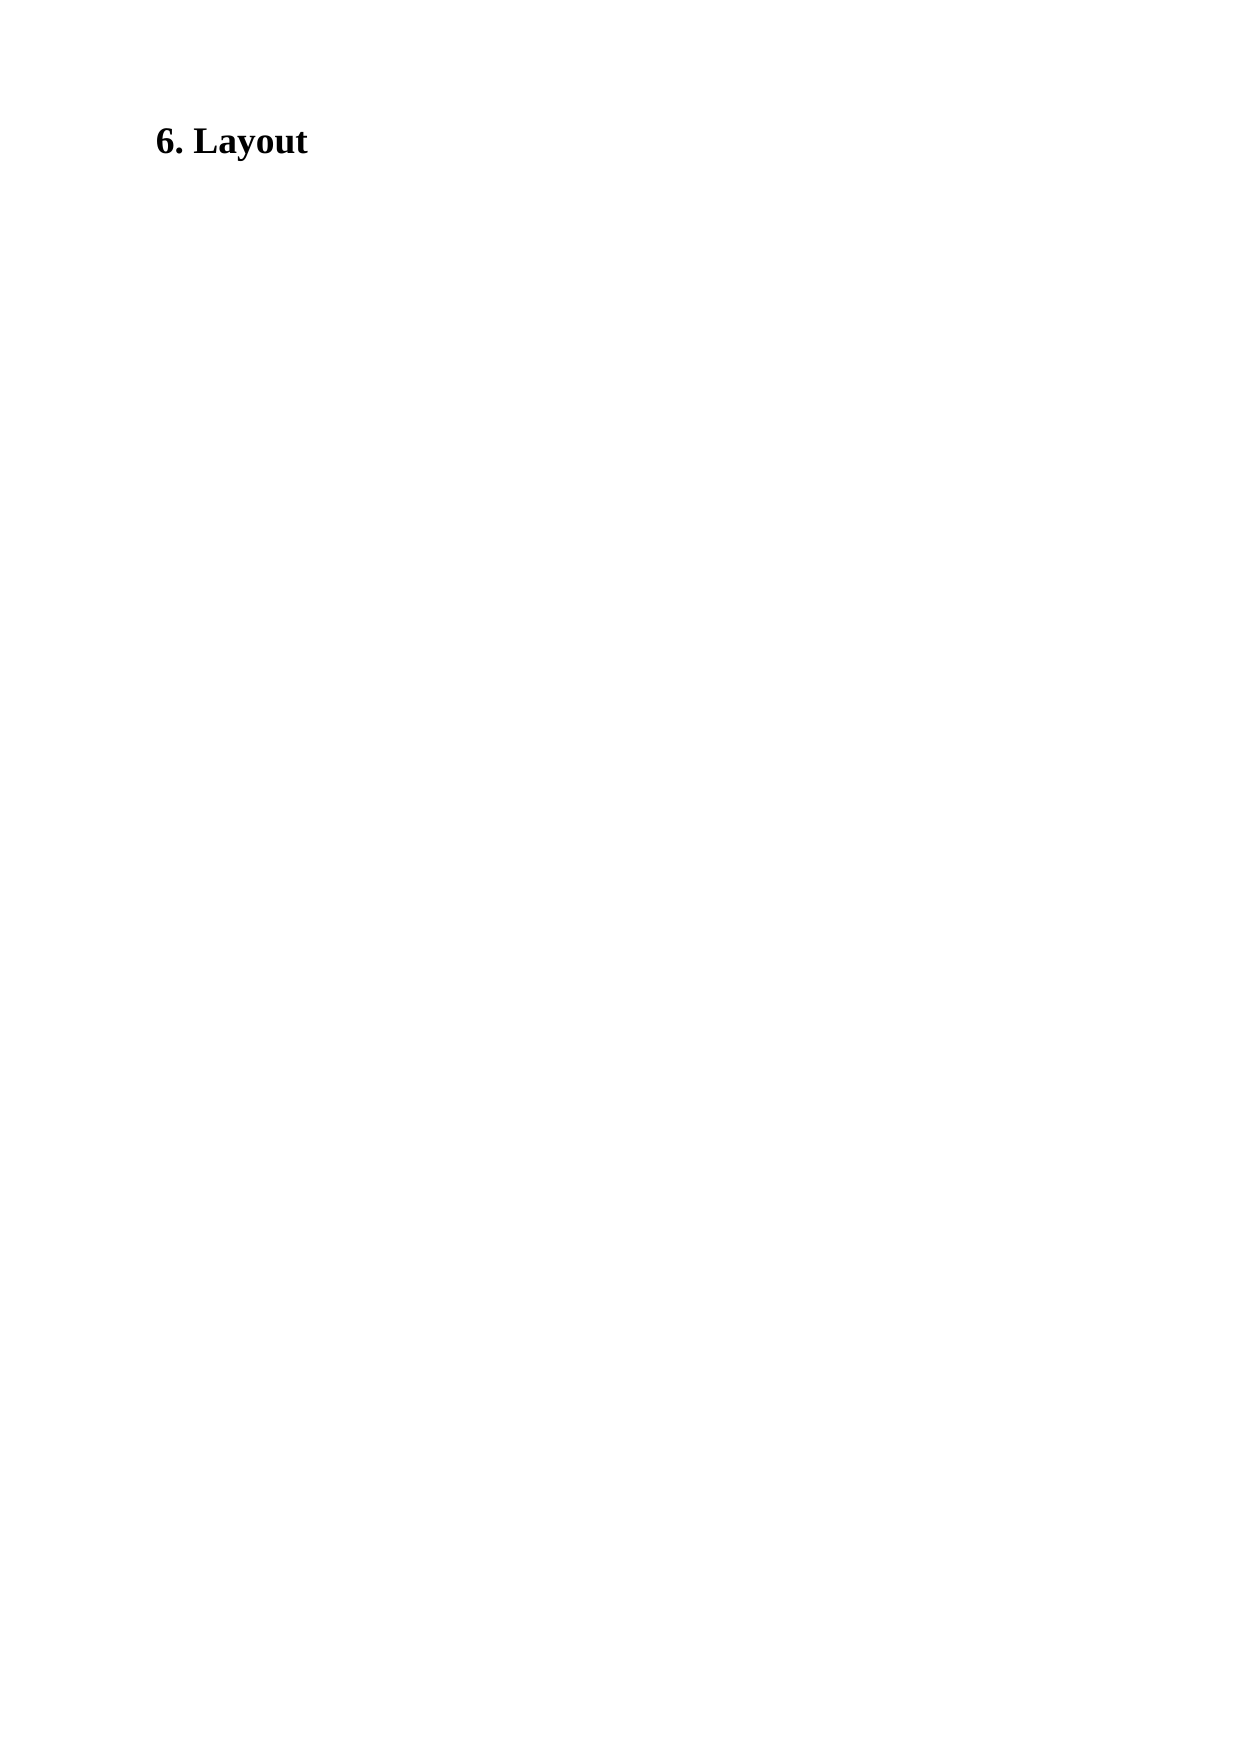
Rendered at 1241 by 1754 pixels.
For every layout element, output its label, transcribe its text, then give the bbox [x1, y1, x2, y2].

list Layout [156, 118, 1122, 161]
